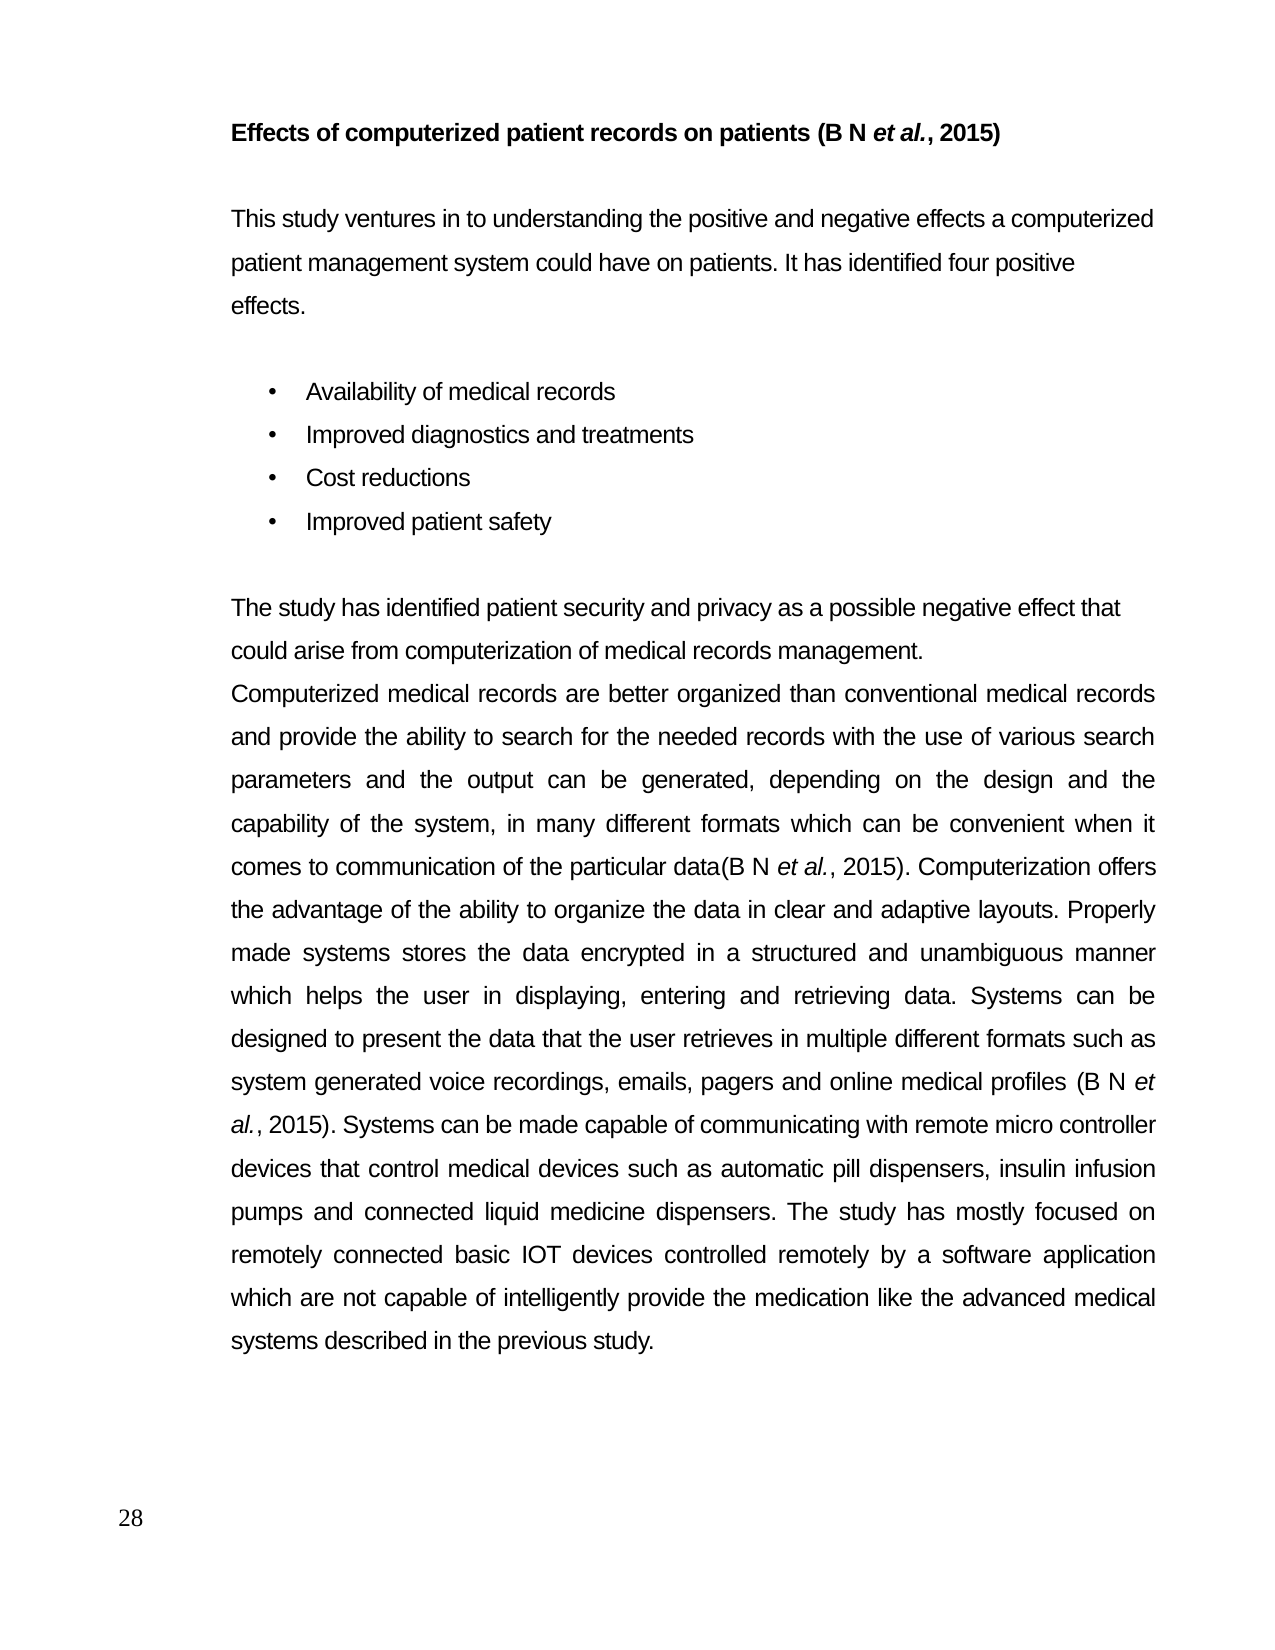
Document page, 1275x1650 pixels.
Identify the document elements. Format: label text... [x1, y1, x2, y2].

list Improved diagnostics and treatments [268, 420, 1157, 449]
text This study ventures in to understanding the positive and negative effects a computerized patient management system could have on patients. It has identified four positive effects. [231, 204, 1157, 319]
text Effects of computerized patient records on patients (B N et al., 2015)⁠ [231, 118, 1157, 147]
list Availability of medical records [268, 377, 1157, 406]
text Computerized medical records are better organized than conventional medical records and provide the ability to search for the needed records with the use of various search parameters and the output can be generated, depending on the design and the capability of the system, in many different formats which can be convenient when it comes to communication of the particular data(B N et al., 2015)⁠. Computerization offers the advantage of the ability to organize the data in clear and adaptive layouts. Properly made systems stores the data encrypted in a structured and unambiguous manner which helps the user in displaying, entering and retrieving data. Systems can be designed to present the data that the user retrieves in multiple different formats such as system generated voice recordings, emails, pagers and online medical profiles (B N et al., 2015)⁠. Systems can be made capable of communicating with remote micro controller devices that control medical devices such as automatic pill dispensers, insulin infusion pumps and connected liquid medicine dispensers. The study has mostly focused on remotely connected basic IOT devices controlled remotely by a software application which are not capable of intelligently provide the medication like the advanced medical systems described in the previous study. [231, 679, 1157, 1355]
list Improved patient safety [268, 507, 1157, 535]
text The study has identified patient security and privacy as a possible negative effect that could arise from computerization of medical records management. [231, 593, 1157, 665]
list Cost reductions [268, 463, 1157, 492]
